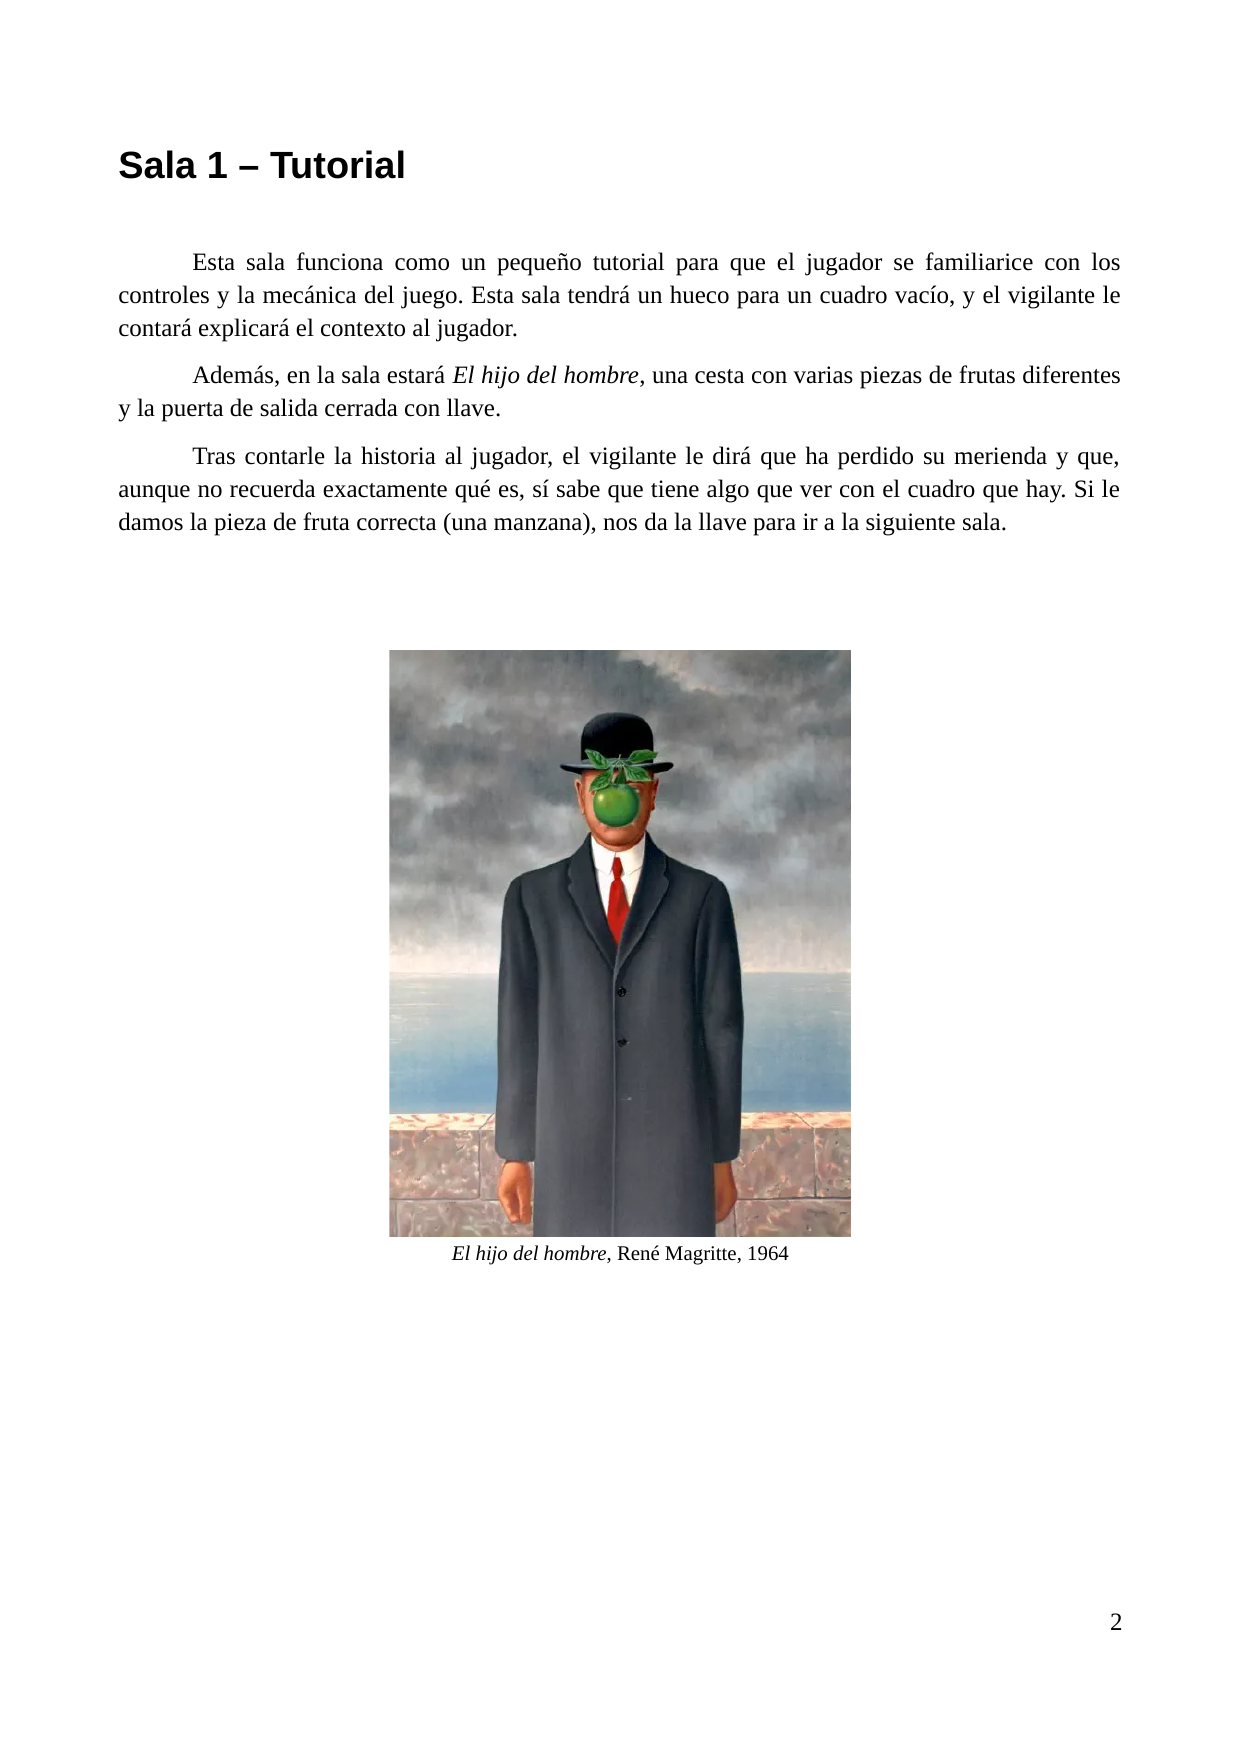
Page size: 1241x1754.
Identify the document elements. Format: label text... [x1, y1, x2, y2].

picture [389, 650, 851, 1237]
text El hijo del hombre, René Magritte, 1964 [118, 650, 1122, 1264]
text Además, en la sala estará El hijo del hombre, una cesta con varias piezas de frutas diferentes y la puerta de salida cerrada con llave. [118, 361, 1122, 422]
text Esta sala funciona como un pequeño tutorial para que el jugador se familiarice con los controles y la mecánica del juego. Esta sala tendrá un hueco para un cuadro vacío, y el vigilante le contará explicará el contexto al jugador. [118, 247, 1122, 342]
subtitle Sala 1 – Tutorial [118, 143, 1122, 187]
text Tras contarle la historia al jugador, el vigilante le dirá que ha perdido su merienda y que, aunque no recuerda exactamente qué es, sí sabe que tiene algo que ver con el cuadro que hay. Si le damos la pieza de fruta correcta (una manzana), nos da la llave para ir a la siguiente sala. [118, 441, 1122, 536]
